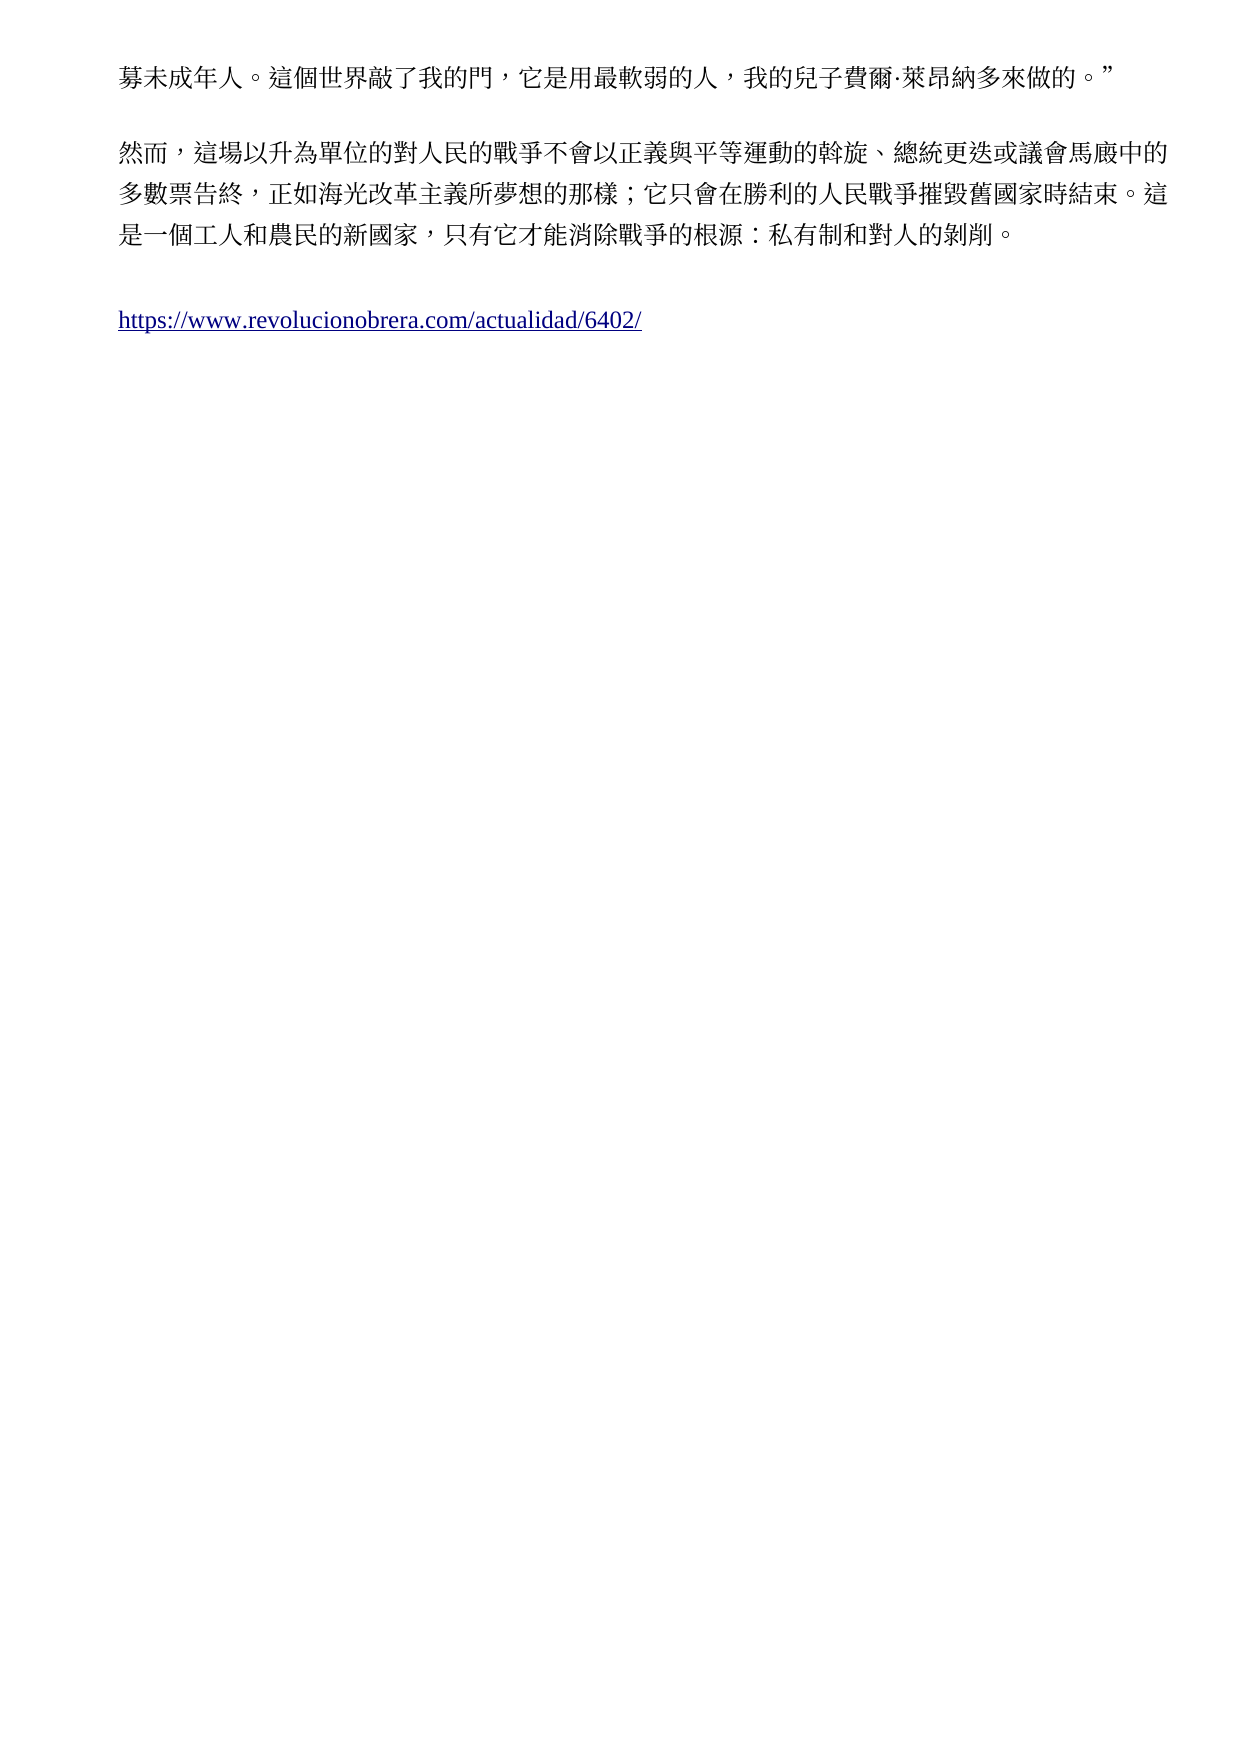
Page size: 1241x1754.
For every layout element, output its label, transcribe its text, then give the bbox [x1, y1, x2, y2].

text https://www.revolutionObrera.com/public html/wp-content/uploads/2021/03/6402.jpg 2021年3月6日21:13:05-05:00 https://www.revolutionObrera.com/author/root/ [地]https://www.revolutionObrera.com/public html/wp-content/uploads/2021/03/凶殺案-force-publica-jep.jpg'，'https://www.revolutionObrera.com/public html/wp-content/uploads/2021/03/luzmarinabernal.jpg'，'https://www.revolutionObrera.com/public html/wp-content/uploads/2018/05/med00-520x245.jpg“，“哦。https://www.revolutionObrera.com/public html/wp-content/uploads/2020/08/colombia-520x245.jpg'，'https://www.revolutionObrera.com/public html/wp-content/uploads/2015/10/no-capen-en-su-urnas-500x245.png'，'https://www.revolutionObrera.com/wp-content/uploads/2017/04/supportnos.jpg“，“哦。https://www.revolutionObrera.com/public html/wp-content/plugins/telegram-bot/img/telegramiconmini.jpg'，'https://www.revolutionObrera.com/public html/wp-content/uploads/2020/10/pgi-620x349.png'，'https://www.revolutionObrera.com/public html/wp-content/uploads/2021/01/bella-org-back-620x620.jpeg“，“哦。https://www.revolutionObrera.com/public html/wp-content/uploads/2020/10/vologo-620x233.png'，'https://www.revolutionObrera.com/public html/wp-content/uploads/2020/10/blogs-620x165.png'，'https://www.revolutionObrera.com/public html/wp-content/uploads/2021/01/ro-494.jpg“，“哦。https://www.revolutionObrera.com/public html/wp-content/uploads/2021/01/almanaque-2121.jpg'，'https://www.revolutionObrera.com/public html/wp-content/uploads/2020/07/portadesafios.jpg'，'https://www.revolutionObrera.com/wp-content/uploads/2020/01/programmuoclm.jpg'，'https://www.revolutionObrera.com/wp-content/uploads/2016/08/portalg.jpg“，“哦。https://www.revolutionObrera.com/public html/wp-content/plugins/email-subscribers/lite/public/images/spinner.gif'，'https://www.revolutionObrera.com/propossite/wp-content/uploads/2015/08/logof.png“] “搜尋結束。萊昂納多死了。”這就是魯茲·瑪麗娜·伯納爾（Luz Marina Bernal）在接到法律醫學的電話時所說的話，這是他在尋找兒子費爾·萊昂納多·波拉斯·伯納爾（Fair Leonardo Porras Bernal）的八個月裡一直拒絕接受的一個事實，他離開索查的家去工作，現在出現在距桑坦德600多公里的奧卡尼亞北部的一個亂葬坑裡。據報道，她與軍隊發生衝突，並被指為游擊隊頭目。據和平特別法庭的報告，26歲的萊昂納多（Leonardo）思維困難，既不會讀書，也不會寫字，也不知道盧茲·馬里納（Luz Marina）所說的金錢價值，他只是被武裝部隊冷血殺害的人之一：“正義與平等運動（JEP）說，至少有6402人被殺害。2002年至2008年期間，在全國各地被非法殺害，作為戰鬥傷亡報告。” 自2008年那一年以來，由於母親們的動員和不斷的譴責，索阿查的12名年輕人被謀殺，國家的犯罪行為被曝光。但是，當揭露數百名年輕人是如何被工作承諾所欺騙，然後被屠殺、穿制服並被列為戰鬥傷亡時，“假陽性”這個詞被納入日常語言中，這是一種誤導性的方式來掩蓋共和國總統和國防部在黑手黨準軍事頭目阿爾瓦羅·烏里韋·維萊茲執政期間煽動的國家罪行。根據JEP： “控方口頭刑事系統（SPOA）、檢察官辦公室司法資訊系統（SIJUF）、國家歷史記憶中心記憶和衝突觀察站（CNMH）和哥倫比亞歐洲-美國協調會（CCEEU）的數字與JEP調查的犯罪規模不同。然而，不同的官方和非政府來源認為，2002年至2008年期間是受害者人數最多的時期。結果表明，在這一階段，記錄了78%的歷史受害者。 訊息來源還一致認為，2009年巨集觀犯罪現象急劇下降，從2008年的792名受害者下降到2009年報告的122起案件。” 當正義與平等運動公佈這些數字時，被謀殺者的母親和親屬勇敢地譴責了這一暴行，並呼籲正義，譴責這種形式的國家恐怖主義，準軍事領導人及其追隨者開始質疑這些數字，發表了像薩帕泰羅將軍這樣的惡意宣告，稱這些恐怖分子為毒蛇。母親們要求真相和賠償，像胡安·曼努埃爾·桑托斯一樣洗手……而人民的假朋友們則為JEP的管理鼓掌，散佈著一種錯覺，認為所有的真相都會被知道，那些負有責任的人將受到審判，受害者的家屬將得到賠償，這樣可怕的事件不會重演。 德烏里韋和他的追隨者幾乎不自然，因為他們知道哥倫比亞一直存在死刑，法外處決是我們悲慘歷史的一部分；然而，他們試圖隱瞞，在總統任期內，國防部和軍隊的高層，不僅提供了2005年11月第029號部長級指令（非法團體頭目350萬至500萬美元）和2006年5月第1400號法令（總統自行決定）中規定的刺激措施此外，部隊被要求“升血！“： “拉米雷斯上校告訴我們，每個連長每個月都要為我的一個戰鬥死亡負責，第二節每月要為我的三個死亡負責，現在戰爭是以升血來衡量的，指揮官每月都沒有死亡結果，根據埃德加·伊萬·弗洛雷斯·馬斯特（Edgar Iván Flórez Master）於2009年12月15日在麥德林提交給國家總檢察長辦公室的證詞，他將獲得相應的批准，並將反映在他的生活檔案中。 那些自稱是人民之友和左派的人，對統治階級和國家採取了一種屈膝的態度，以掩蓋他們與事實的共謀。他們支援像胡安·曼努埃爾·桑托斯這樣的罪犯，知道他們對軍隊殺害數千名年輕人負有責任，支援這位種族滅絕者在2014年第二輪選舉中連任。此外，1000億美元（1億比索）是由出售削減工人的老闆們提供的，用於競選這位邪惡人物的連任。 就桑托斯而言，自從數千名年輕人被軍方處決並被列為戰死人員以來，他一直試圖洗手，但沒有成功：“我發現這一點（國家罪行）非常痛苦，這就是為什麼我們事實上剛剛結束了這些案件。他在2018年接受《蝸牛》採訪時說：“這是一種改變教義的努力，我們開始要求復員，然後抓獲，最終死亡。”。然而，這些數字不言而喻，因為2006年至2009年期間，作為烏里韋的桑托斯國防部長，正如正義與平等運動所發現的那樣，謀殺呈指數級增長，2007年是受害者人數最多的一年，有1634人被處決，與人權維護者組織和和平法院的分析相對應的評估。這一記錄並沒有在他擔任總統期間達到頂峰，也沒有帶來虛假的和平，而是集中精力消滅在他任期內死亡人數達到609人的戰士、人民領袖和人權捍衛者。見：和平特別管轄區，2021年第033號命令，2021年2月12日。 但是，國家的這一刑事政策並不像某些統治階級和改革主義團體所鼓吹的那樣，是排他性的，目的是拯救他們所代表和捍衛的腐敗制度。事實上，根據CINEP和JEP本身等不同組織的資料，1980年至2001年期間，即圖爾貝、貝當古、巴科、加維利亞、桑珀和帕斯特拉納政府期間，也發生了國家罪行，552起謀殺案被列為戰鬥傷亡，從JEP今年2月提交的保守和不完整的數字中可以看出，換言之，以錯誤的所謂假陽性形式存在的國家恐怖主義在哥倫比亞是一項歷史性的國家政策，只是沒有烏里韋政權時期那麼嚴重。 國家部隊犯下的滅絕種族罪喚醒了許多人，就像海洋之光一樣： “2008年1月8日，我的生活發生了變化，我走出了與我丈夫、四個孩子和一個孫女生活在一起的泡沫。那天，我被迫進入一個我48年來一直忽視的世界，我生活在一個經歷了50多年荒謬戰爭的國家，那裡的婦女、女孩和青少年被強姦，那裡有強迫失蹤、酷刑、種族滅絕、流離失所和招募未成年人。這個世界敲了我的門，它是用最軟弱的人，我的兒子費爾·萊昂納多來做的。” 然而，這場以升為單位的對人民的戰爭不會以正義與平等運動的斡旋、總統更迭或議會馬廄中的多數票告終，正如海光改革主義所夢想的那樣；它只會在勝利的人民戰爭摧毀舊國家時結束。這是一個工人和農民的新國家，只有它才能消除戰爭的根源：私有制和對人的剝削。 [118, 59, 1181, 252]
text https://www.revolucionobrera.com/actualidad/6402/ [118, 272, 1181, 333]
